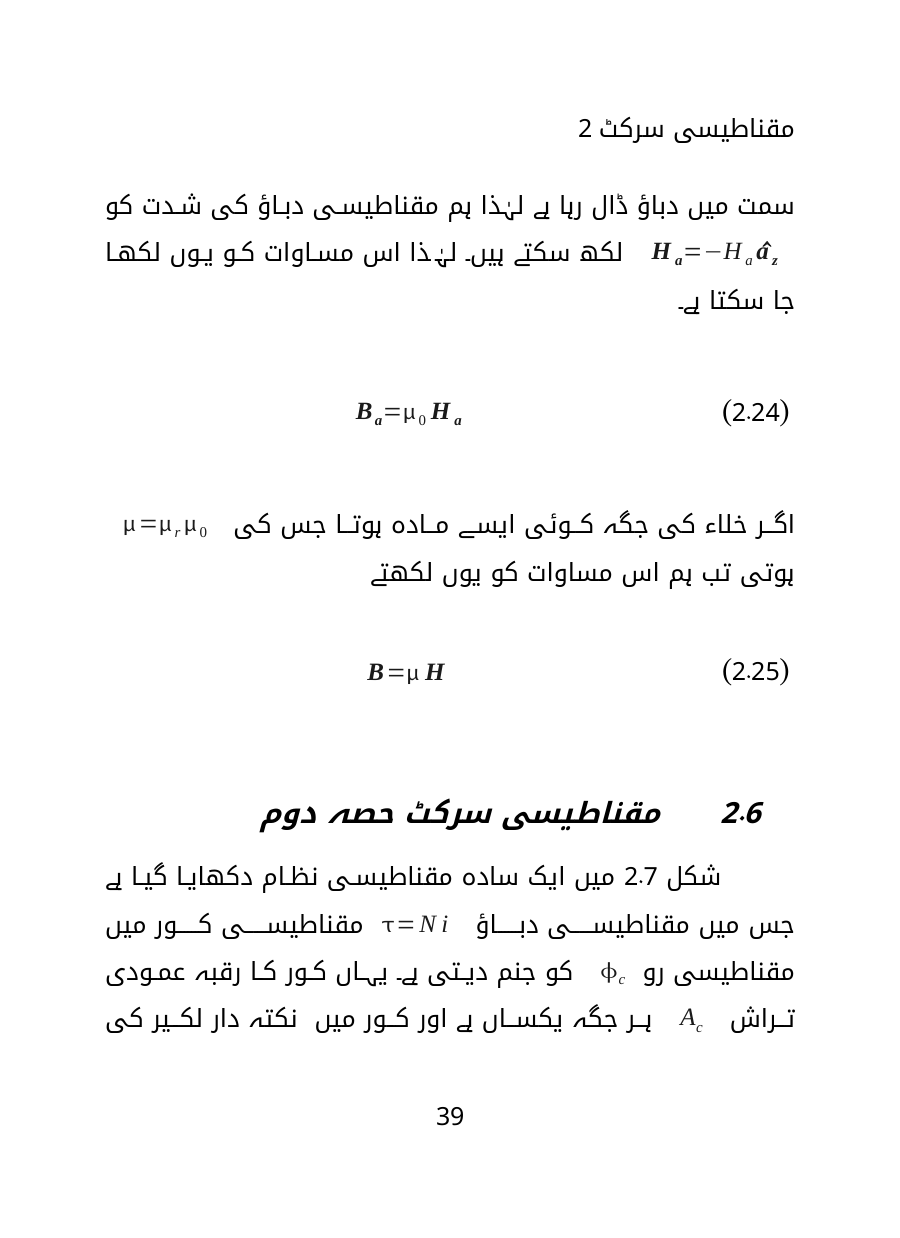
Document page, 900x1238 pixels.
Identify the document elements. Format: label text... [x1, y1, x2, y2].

table_header (2.24) [702, 384, 795, 455]
subtitle مقناطیسی سرکٹ حصہ دوم [105, 786, 720, 841]
text شکل میں ہم دیکھتے ہیں کہ خلاء میں مقناطیسی رو کا بہاو، اکائی سمتیہکی الٹ سمت میں ہے لہٰذا ہم کثافتِ مقناطیسی رو کو ایک سمتیہ لکھ سکتے ہیں۔ اسی طرح مقناطیسی دباؤ خلاء میں اکائی سمتیہکی الٹ سمت میں دباؤ ڈال رہا ہے لہٰذا ہم مقناطیسی دباؤ کی شدت کو لکھ سکتے ہیں۔ لہٰذا اس مساوات کو یوں لکھا جا سکتا ہے۔ [105, 182, 795, 324]
table_header [105, 384, 702, 455]
text شکل 2.7 میں ایک سادہ مقناطیسی نظام دکھایا گیا ہے جس میں مقناطیسی دباؤ مقناطیسی کور میں مقناطیسی رو کو جنم دیتی ہے۔ یہاں کور کا رقبہ عمودی تراش ہر جگہ یکساں ہے اور کور میں نکتہ دار لکیر کی لمبائیہے۔ کور میں مقناطیسی رو کی سمت دائیں ہاتھ کے قانون سے معلوم کی جا سکتی ہے۔ اس قانون کو دو طریقوں سے بیان کیا جا سکتا ہے۔ [105, 854, 795, 1043]
text اگر خلاء کی جگہ کوئی ایسے مادہ ہوتا جس کی ہوتی تب ہم اس مساوات کو یوں لکھتے [105, 502, 795, 596]
table_header (2.25) [697, 643, 795, 714]
table_header [105, 643, 697, 714]
